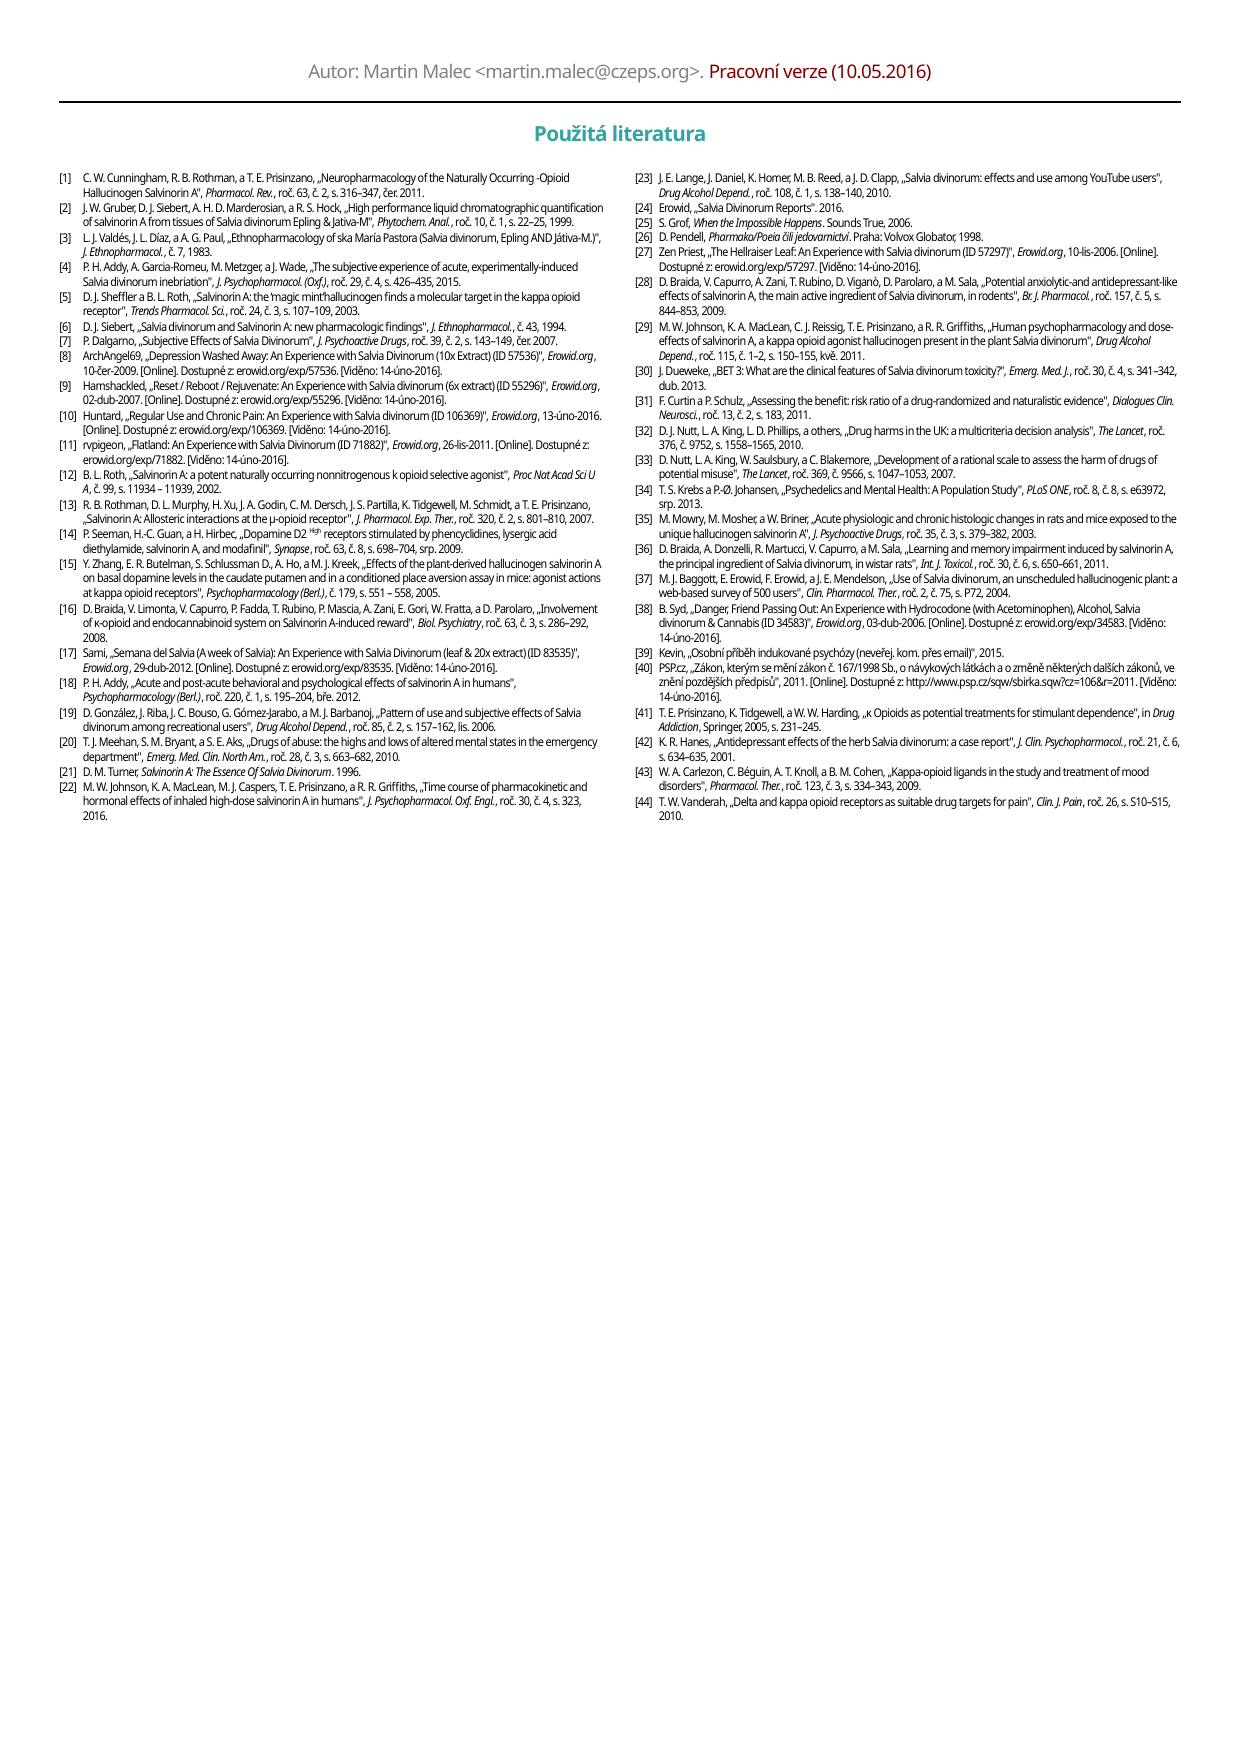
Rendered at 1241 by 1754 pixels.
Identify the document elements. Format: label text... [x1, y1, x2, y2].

text [25] S. Grof, When the Impossible Happens. Sounds True, 2006. [635, 173, 1181, 188]
text [7] P. Dalgarno, „Subjective Effects of Salvia Divinorum", J. Psychoactive Drugs, roč. 39, č. 2, s. 143–149, čer. 2007. [59, 292, 605, 307]
text [10] Huntard, „Regular Use and Chronic Pain: An Experience with Salvia divinorum (ID 106369)", Erowid.org, 13-úno-2016. [Online]. Dostupné z: erowid.org/exp/106369. [Viděno: 14-úno-2016]. [59, 366, 605, 396]
text [43] W. A. Carlezon, C. Béguin, A. T. Knoll, a B. M. Cohen, „Kappa-opioid ligands in the study and treatment of mood disorders", Pharmacol. Ther., roč. 123, č. 3, s. 334–343, 2009. [635, 723, 1181, 752]
text [18] P. H. Addy, „Acute and post-acute behavioral and psychological effects of salvinorin A in humans", Psychopharmacology (Berl.), roč. 220, č. 1, s. 195–204, bře. 2012. [59, 634, 605, 663]
text [21] D. M. Turner, Salvinorin A: The Essence Of Salvia Divinorum. 1996. [59, 723, 605, 737]
text [23] J. E. Lange, J. Daniel, K. Homer, M. B. Reed, a J. D. Clapp, „Salvia divinorum: effects and use among YouTube users", Drug Alcohol Depend., roč. 108, č. 1, s. 138–140, 2010. [635, 129, 1181, 159]
text [41] T. E. Prisinzano, K. Tidgewell, a W. W. Harding, „κ Opioids as potential treatments for stimulant dependence", in Drug Addiction, Springer, 2005, s. 231–245. [635, 663, 1181, 693]
text [38] B. Syd, „Danger, Friend Passing Out: An Experience with Hydrocodone (with Acetominophen), Alcohol, Salvia divinorum & Cannabis (ID 34583)", Erowid.org, 03-dub-2006. [Online]. Dostupné z: erowid.org/exp/34583. [Viděno: 14-úno-2016]. [635, 559, 1181, 604]
text [26] D. Pendell, Pharmako/Poeia čili jedovarnictví. Praha: Volvox Globator, 1998. [635, 188, 1181, 203]
text [20] T. J. Meehan, S. M. Bryant, a S. E. Aks, „Drugs of abuse: the highs and lows of altered mental states in the emergency department", Emerg. Med. Clin. North Am., roč. 28, č. 3, s. 663–682, 2010. [59, 693, 605, 723]
text [36] D. Braida, A. Donzelli, R. Martucci, V. Capurro, a M. Sala, „Learning and memory impairment induced by salvinorin A, the principal ingredient of Salvia divinorum, in wistar rats", Int. J. Toxicol., roč. 30, č. 6, s. 650–661, 2011. [635, 500, 1181, 530]
text [15] Y. Zhang, E. R. Butelman, S. Schlussman D., A. Ho, a M. J. Kreek, „Effects of the plant-derived hallucinogen salvinorin A on basal dopamine levels in the caudate putamen and in a conditioned place aversion assay in mice: agonist actions at kappa opioid receptors", Psychopharmacology (Berl.), č. 179, s. 551 – 558, 2005. [59, 515, 605, 559]
text [11] rvpigeon, „Flatland: An Experience with Salvia Divinorum (ID 71882)", Erowid.org, 26-lis-2011. [Online]. Dostupné z: erowid.org/exp/71882. [Viděno: 14-úno-2016]. [59, 396, 605, 426]
text [14] P. Seeman, H.-C. Guan, a H. Hirbec, „Dopamine D2 High receptors stimulated by phencyclidines, lysergic acid diethylamide, salvinorin A, and modafinil", Synapse, roč. 63, č. 8, s. 698–704, srp. 2009. [59, 485, 605, 515]
text [22] M. W. Johnson, K. A. MacLean, M. J. Caspers, T. E. Prisinzano, a R. R. Griffiths, „Time course of pharmacokinetic and hormonal effects of inhaled high-dose salvinorin A in humans", J. Psychopharmacol. Oxf. Engl., roč. 30, č. 4, s. 323, 2016. [59, 737, 605, 782]
text [24] Erowid, „Salvia Divinorum Reports". 2016. [635, 159, 1181, 173]
text [19] D. González, J. Riba, J. C. Bouso, G. Gómez-Jarabo, a M. J. Barbanoj, „Pattern of use and subjective effects of Salvia divinorum among recreational users", Drug Alcohol Depend., roč. 85, č. 2, s. 157–162, lis. 2006. [59, 663, 605, 693]
text [35] M. Mowry, M. Mosher, a W. Briner, „Acute physiologic and chronic histologic changes in rats and mice exposed to the unique hallucinogen salvinorin A", J. Psychoactive Drugs, roč. 35, č. 3, s. 379–382, 2003. [635, 470, 1181, 500]
text [2] J. W. Gruber, D. J. Siebert, A. H. D. Marderosian, a R. S. Hock, „High performance liquid chromatographic quantification of salvinorin A from tissues of Salvia divinorum Epling & Jativa-M", Phytochem. Anal., roč. 10, č. 1, s. 22–25, 1999. [59, 159, 605, 188]
text [4] P. H. Addy, A. Garcia-Romeu, M. Metzger, a J. Wade, „The subjective experience of acute, experimentally-induced Salvia divinorum inebriation", J. Psychopharmacol. (Oxf.), roč. 29, č. 4, s. 426–435, 2015. [59, 218, 605, 248]
text [28] D. Braida, V. Capurro, A. Zani, T. Rubino, D. Viganò, D. Parolaro, a M. Sala, „Potential anxiolytic-and antidepressant-like effects of salvinorin A, the main active ingredient of Salvia divinorum, in rodents", Br. J. Pharmacol., roč. 157, č. 5, s. 844–853, 2009. [635, 233, 1181, 277]
text [13] R. B. Rothman, D. L. Murphy, H. Xu, J. A. Godin, C. M. Dersch, J. S. Partilla, K. Tidgewell, M. Schmidt, a T. E. Prisinzano, „Salvinorin A: Allosteric interactions at the μ-opioid receptor", J. Pharmacol. Exp. Ther., roč. 320, č. 2, s. 801–810, 2007. [59, 455, 605, 485]
text [32] D. J. Nutt, L. A. King, L. D. Phillips, a others, „Drug harms in the UK: a multicriteria decision analysis", The Lancet, roč. 376, č. 9752, s. 1558–1565, 2010. [635, 381, 1181, 411]
text [8] ArchAngel69, „Depression Washed Away: An Experience with Salvia Divinorum (10x Extract) (ID 57536)", Erowid.org, 10-čer-2009. [Online]. Dostupné z: erowid.org/exp/57536. [Viděno: 14-úno-2016]. [59, 307, 605, 337]
text [17] Sami, „Semana del Salvia (A week of Salvia): An Experience with Salvia Divinorum (leaf & 20x extract) (ID 83535)", Erowid.org, 29-dub-2012. [Online]. Dostupné z: erowid.org/exp/83535. [Viděno: 14-úno-2016]. [59, 604, 605, 634]
text [39] Kevin, „Osobní příběh indukované psychózy (neveřej. kom. přes email)", 2015. [635, 604, 1181, 619]
text [9] Hamshackled, „Reset / Reboot / Rejuvenate: An Experience with Salvia divinorum (6x extract) (ID 55296)", Erowid.org, 02-dub-2007. [Online]. Dostupné z: erowid.org/exp/55296. [Viděno: 14-úno-2016]. [59, 337, 605, 366]
text [31] F. Curtin a P. Schulz, „Assessing the benefit: risk ratio of a drug-randomized and naturalistic evidence", Dialogues Clin. Neurosci., roč. 13, č. 2, s. 183, 2011. [635, 352, 1181, 381]
text [40] PSP.cz, „Zákon, kterým se mění zákon č. 167/1998 Sb., o návykových látkách a o změně některých dalších zákonů, ve znění pozdějších předpisů", 2011. [Online]. Dostupné z: http://www.psp.cz/sqw/sbirka.sqw?cz=106&r=2011. [Viděno: 14-úno-2016]. [635, 619, 1181, 663]
text [12] B. L. Roth, „Salvinorin A: a potent naturally occurring nonnitrogenous k opioid selective agonist", Proc Nat Acad Sci U A, č. 99, s. 11934 – 11939, 2002. [59, 426, 605, 455]
text [1] C. W. Cunningham, R. B. Rothman, a T. E. Prisinzano, „Neuropharmacology of the Naturally Occurring -Opioid Hallucinogen Salvinorin A", Pharmacol. Rev., roč. 63, č. 2, s. 316–347, čer. 2011. [59, 129, 605, 159]
text [3] L. J. Valdés, J. L. Díaz, a A. G. Paul, „Ethnopharmacology of ska María Pastora (Salvia divinorum, Epling AND Játiva-M.)", J. Ethnopharmacol., č. 7, 1983. [59, 188, 605, 218]
text [29] M. W. Johnson, K. A. MacLean, C. J. Reissig, T. E. Prisinzano, a R. R. Griffiths, „Human psychopharmacology and dose-effects of salvinorin A, a kappa opioid agonist hallucinogen present in the plant Salvia divinorum", Drug Alcohol Depend., roč. 115, č. 1–2, s. 150–155, kvě. 2011. [635, 277, 1181, 322]
subtitle Použitá literatura [59, 61, 1181, 123]
text [34] T. S. Krebs a P.-Ø. Johansen, „Psychedelics and Mental Health: A Population Study", PLoS ONE, roč. 8, č. 8, s. e63972, srp. 2013. [635, 441, 1181, 470]
text [27] Zen Priest, „The Hellraiser Leaf: An Experience with Salvia divinorum (ID 57297)", Erowid.org, 10-lis-2006. [Online]. Dostupné z: erowid.org/exp/57297. [Viděno: 14-úno-2016]. [635, 203, 1181, 233]
text [37] M. J. Baggott, E. Erowid, F. Erowid, a J. E. Mendelson, „Use of Salvia divinorum, an unscheduled hallucinogenic plant: a web-based survey of 500 users", Clin. Pharmacol. Ther., roč. 2, č. 75, s. P72, 2004. [635, 530, 1181, 559]
text [30] J. Dueweke, „BET 3: What are the clinical features of Salvia divinorum toxicity?", Emerg. Med. J., roč. 30, č. 4, s. 341–342, dub. 2013. [635, 322, 1181, 352]
text [42] K. R. Hanes, „Antidepressant effects of the herb Salvia divinorum: a case report", J. Clin. Psychopharmacol., roč. 21, č. 6, s. 634–635, 2001. [635, 693, 1181, 723]
text [33] D. Nutt, L. A. King, W. Saulsbury, a C. Blakemore, „Development of a rational scale to assess the harm of drugs of potential misuse", The Lancet, roč. 369, č. 9566, s. 1047–1053, 2007. [635, 411, 1181, 441]
text [16] D. Braida, V. Limonta, V. Capurro, P. Fadda, T. Rubino, P. Mascia, A. Zani, E. Gori, W. Fratta, a D. Parolaro, „Involvement of κ-opioid and endocannabinoid system on Salvinorin A-induced reward", Biol. Psychiatry, roč. 63, č. 3, s. 286–292, 2008. [59, 559, 605, 604]
text [44] T. W. Vanderah, „Delta and kappa opioid receptors as suitable drug targets for pain", Clin. J. Pain, roč. 26, s. S10–S15, 2010. [635, 752, 1181, 782]
text [5] D. J. Sheffler a B. L. Roth, „Salvinorin A: the ‘magic mint’hallucinogen finds a molecular target in the kappa opioid receptor", Trends Pharmacol. Sci., roč. 24, č. 3, s. 107–109, 2003. [59, 248, 605, 277]
text [6] D. J. Siebert, „Salvia divinorum and Salvinorin A: new pharmacologic findings", J. Ethnopharmacol., č. 43, 1994. [59, 277, 605, 292]
